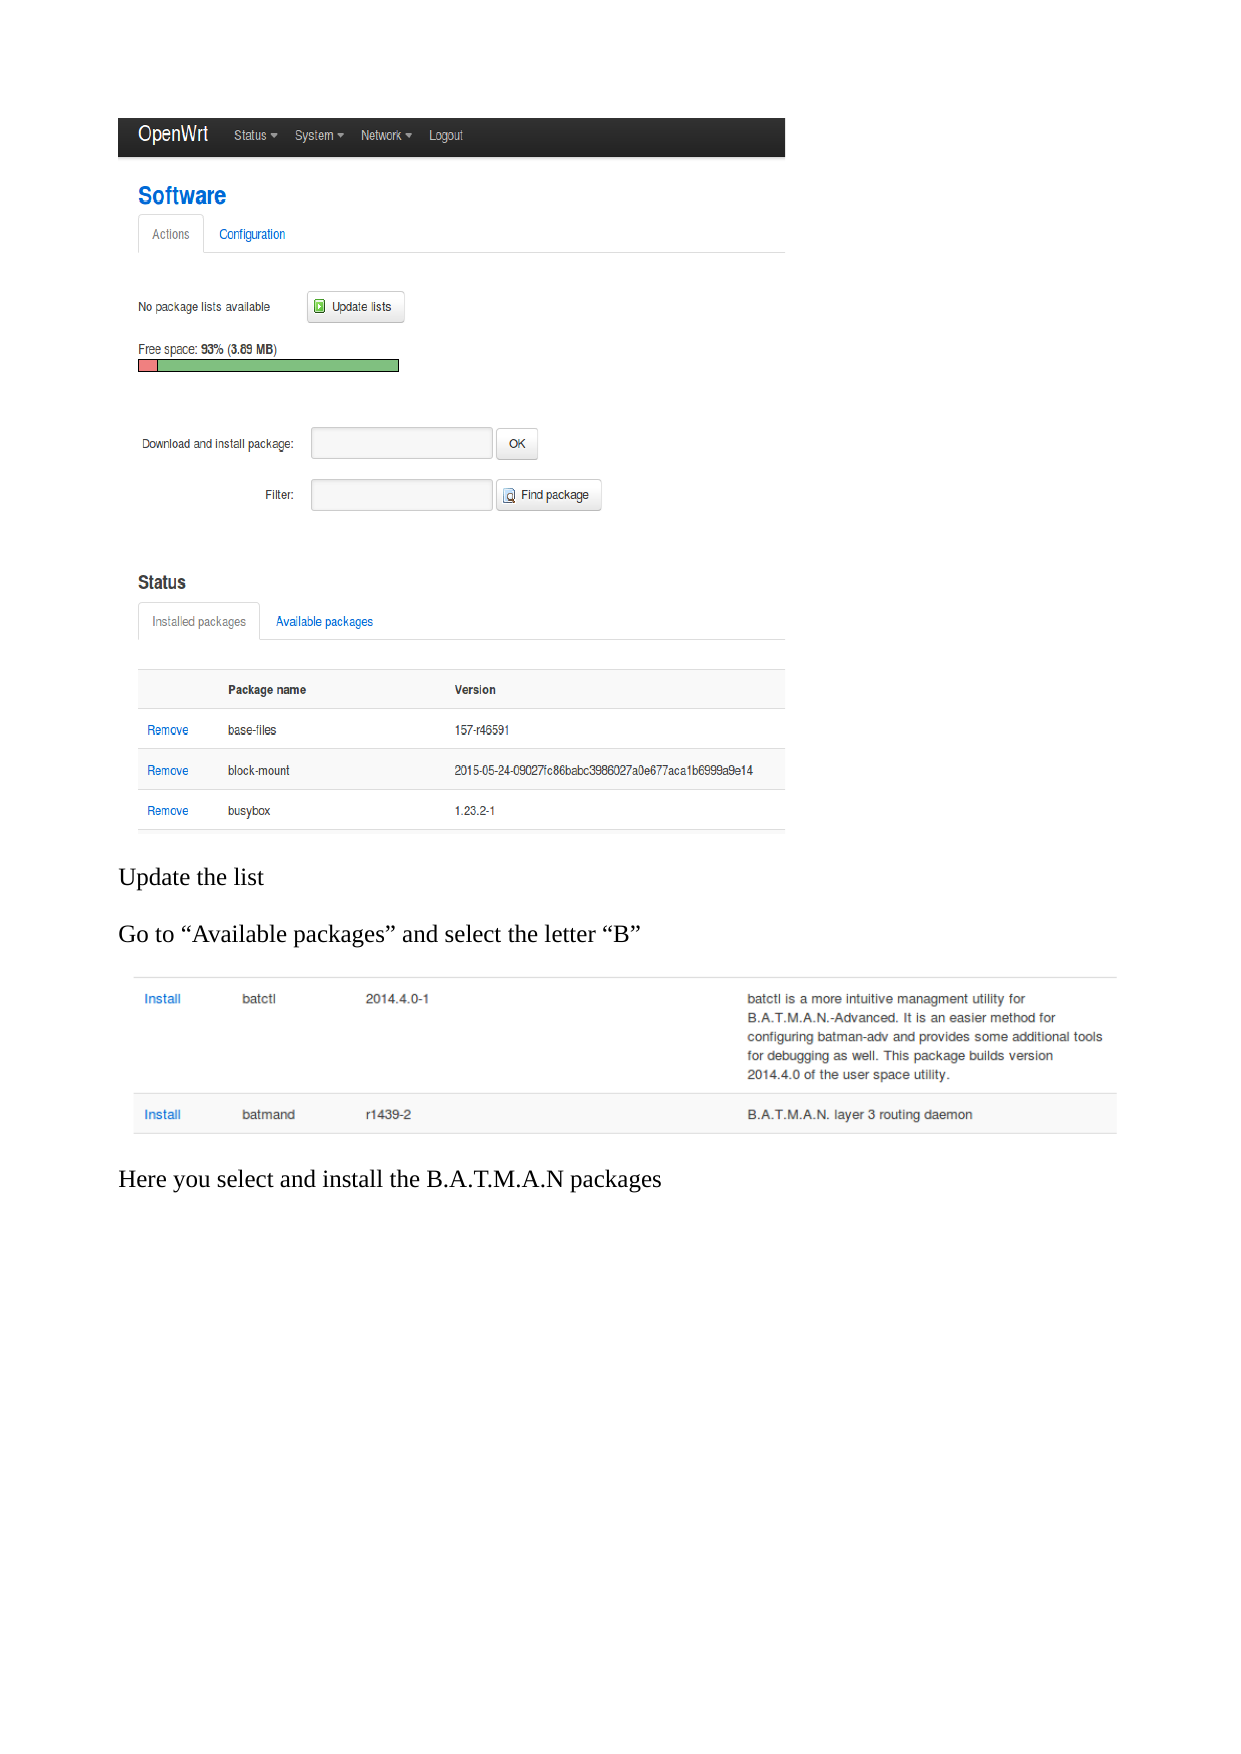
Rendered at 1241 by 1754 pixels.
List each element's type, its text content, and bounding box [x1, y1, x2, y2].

text Update the list [118, 862, 1122, 891]
text Here you select and install the B.A.T.M.A.N packages [118, 1164, 1122, 1193]
picture [118, 976, 1123, 1136]
picture [118, 118, 786, 834]
text Go to “Available packages” and select the letter “B” [118, 919, 1122, 948]
